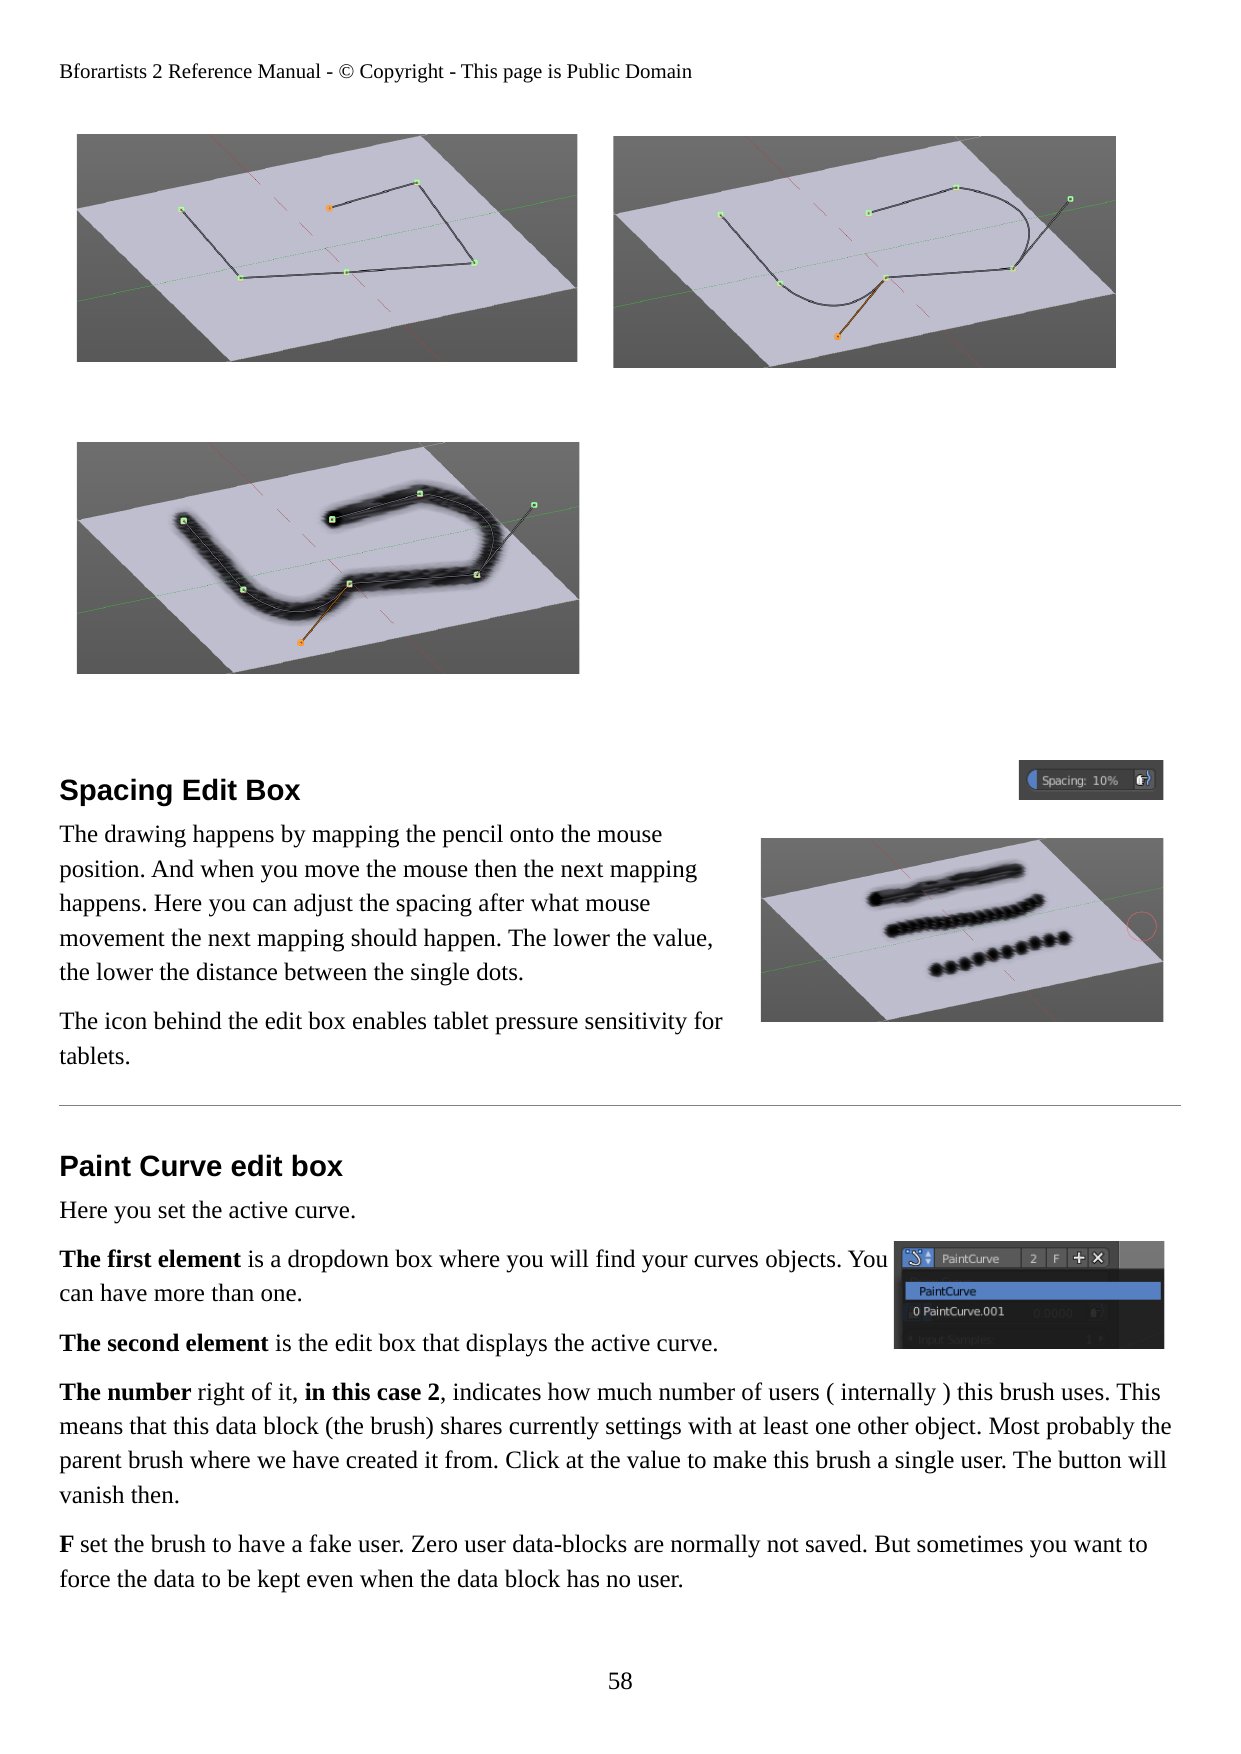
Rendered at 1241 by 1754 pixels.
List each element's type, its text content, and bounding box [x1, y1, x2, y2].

picture [893, 1241, 1165, 1349]
picture [760, 838, 1164, 1022]
text The second element is the edit box that displays the active curve. [59, 1328, 1181, 1356]
subtitle Spacing Edit Box [59, 773, 1181, 807]
text F set the brush to have a fake user. Zero user data-blocks are normally not saved. But sometimes you want to force the data to be kept even when the data block has no user. [59, 1529, 1181, 1592]
picture [76, 442, 580, 674]
text The drawing happens by mapping the pencil onto the mouse position. And when you move the mouse then the next mapping happens. Here you can adjust the spacing after what mouse movement the next mapping should happen. The lower the value, the lower the distance between the single dots. [59, 819, 1181, 986]
subtitle Paint Curve edit box [59, 1149, 1181, 1182]
text The icon behind the edit box enables tablet pressure sensitivity for tablets. [59, 1006, 1181, 1070]
picture [76, 134, 578, 362]
text The number right of it, in this case 2, indicates how much number of users ( internally ) this brush uses. This means that this data block (the brush) shares currently settings with at least one other object. Most probably the parent brush where we have created it from. Click at the value to make this brush a single user. The button will vanish then. [59, 1377, 1181, 1509]
text Here you set the active curve. [59, 1195, 1181, 1224]
picture [613, 136, 1116, 368]
text The first element is a dropdown box where you will find your curves objects. You can have more than one. [59, 1244, 893, 1307]
picture [1018, 760, 1164, 800]
